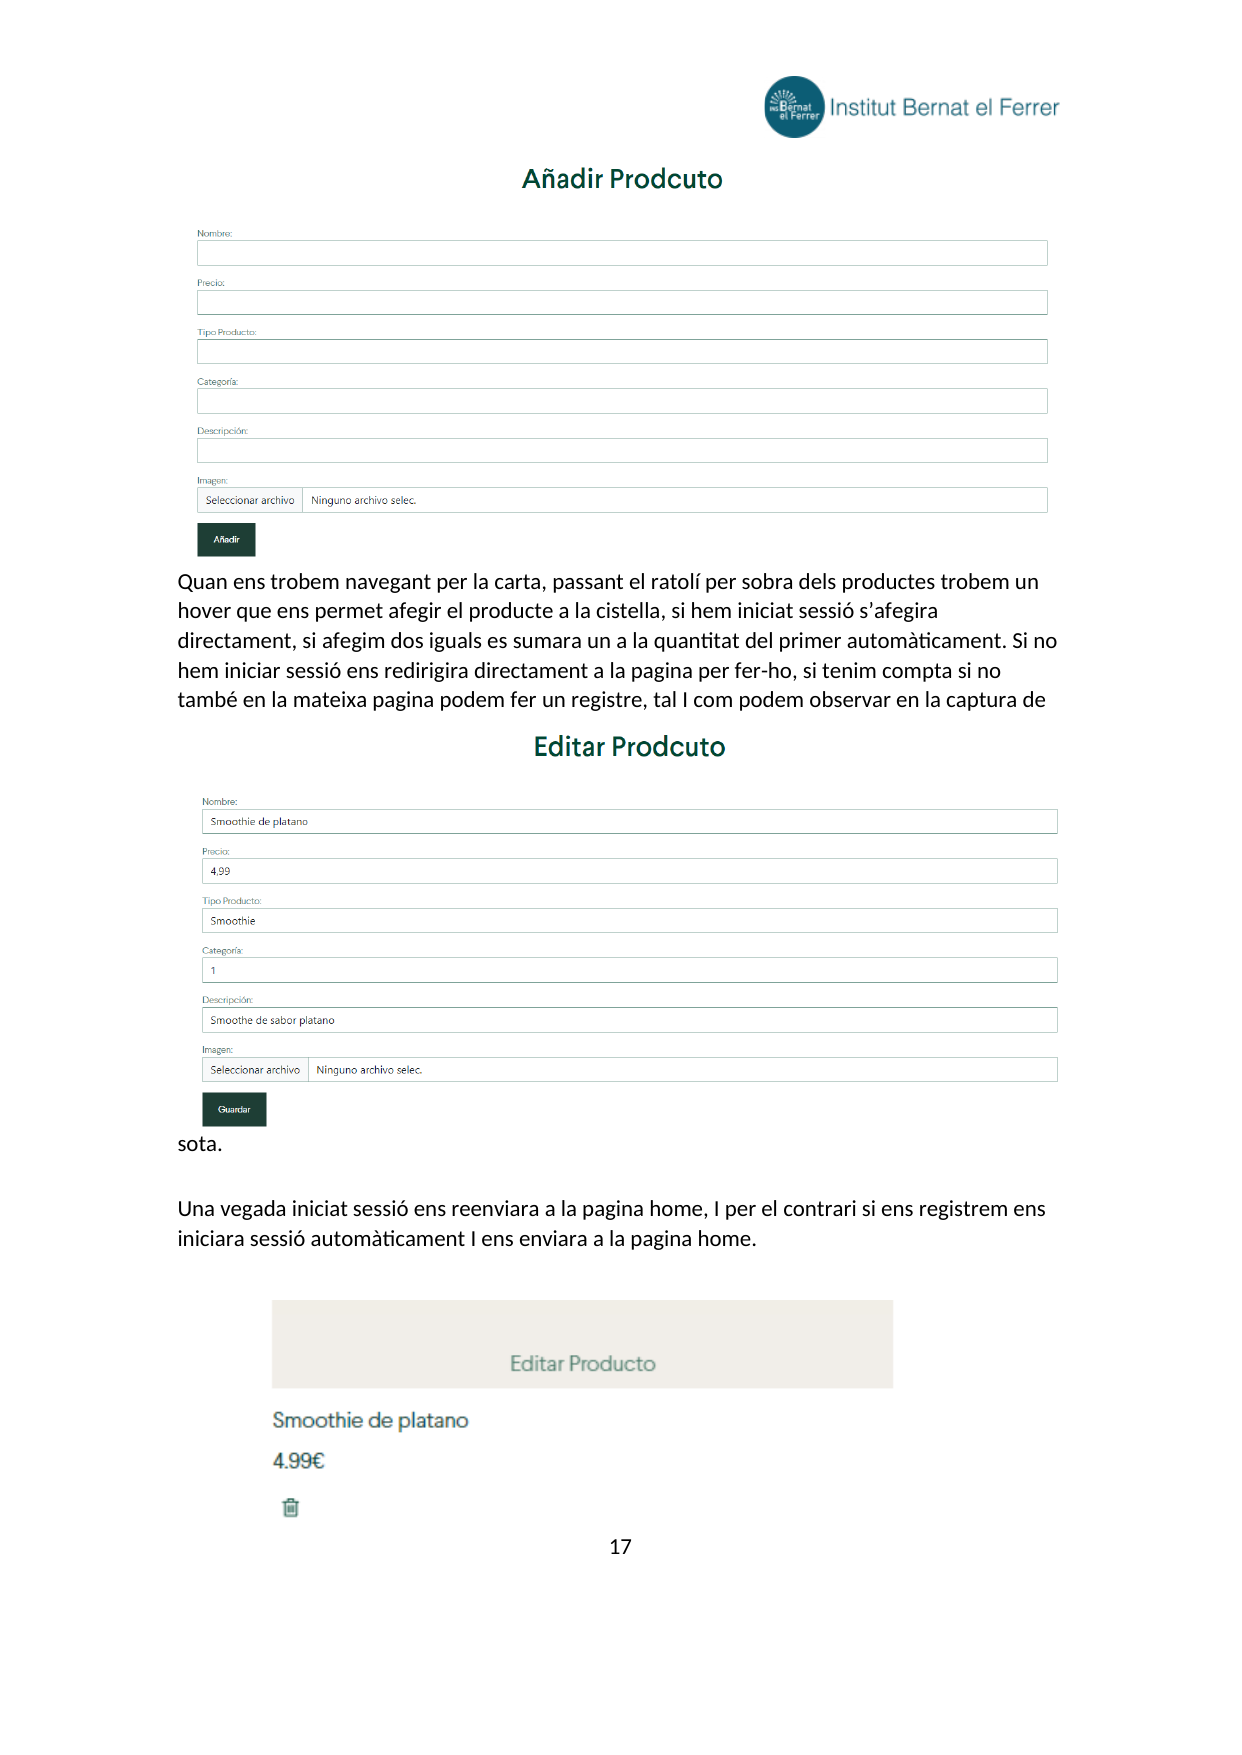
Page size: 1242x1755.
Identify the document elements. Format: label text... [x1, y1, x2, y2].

text Una vegada iniciat sessió ens reenviara a la pagina home, I per el contrari si ens registrem ens iniciara sessió automàticament I ens enviara a la pagina home. [177, 1194, 1059, 1252]
picture [177, 155, 1063, 566]
text Quan ens trobem navegant per la carta, passant el ratolí per sobra dels productes trobem un hover que ens permet afegir el producte a la cistella, si hem iniciat sessió s’afegira directament, si afegim dos iguals es sumara un a la quantitat del primer automàticament. Si no hem iniciar sessió ens redirigira directament a la pagina per fer-ho, si tenim compta si no també en la mateixa pagina podem fer un registre, tal I com podem observar en la captura de sota. [177, 566, 1059, 1157]
picture [764, 76, 1060, 138]
picture [179, 732, 1065, 1130]
picture [252, 1300, 920, 1530]
